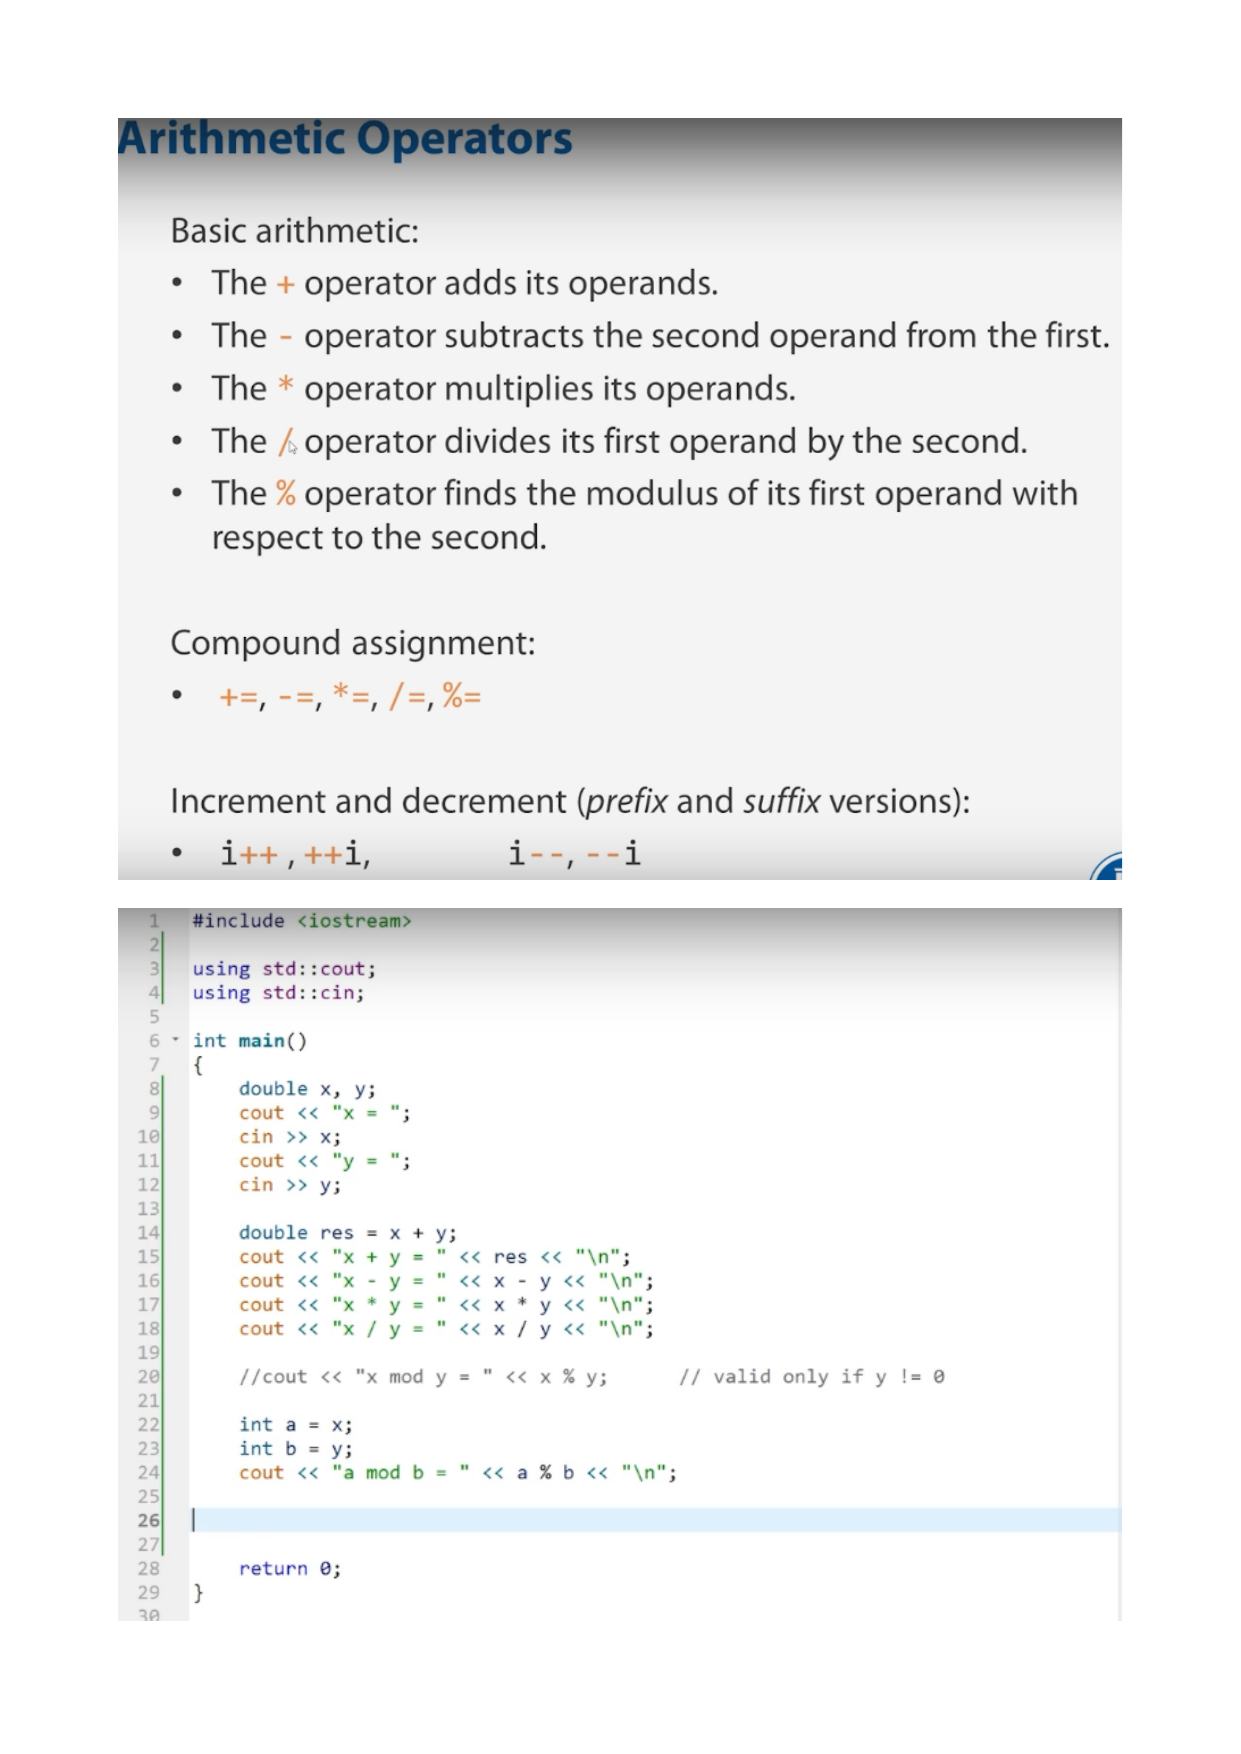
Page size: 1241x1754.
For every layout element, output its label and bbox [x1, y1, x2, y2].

picture [118, 118, 1123, 880]
picture [118, 908, 1123, 1621]
